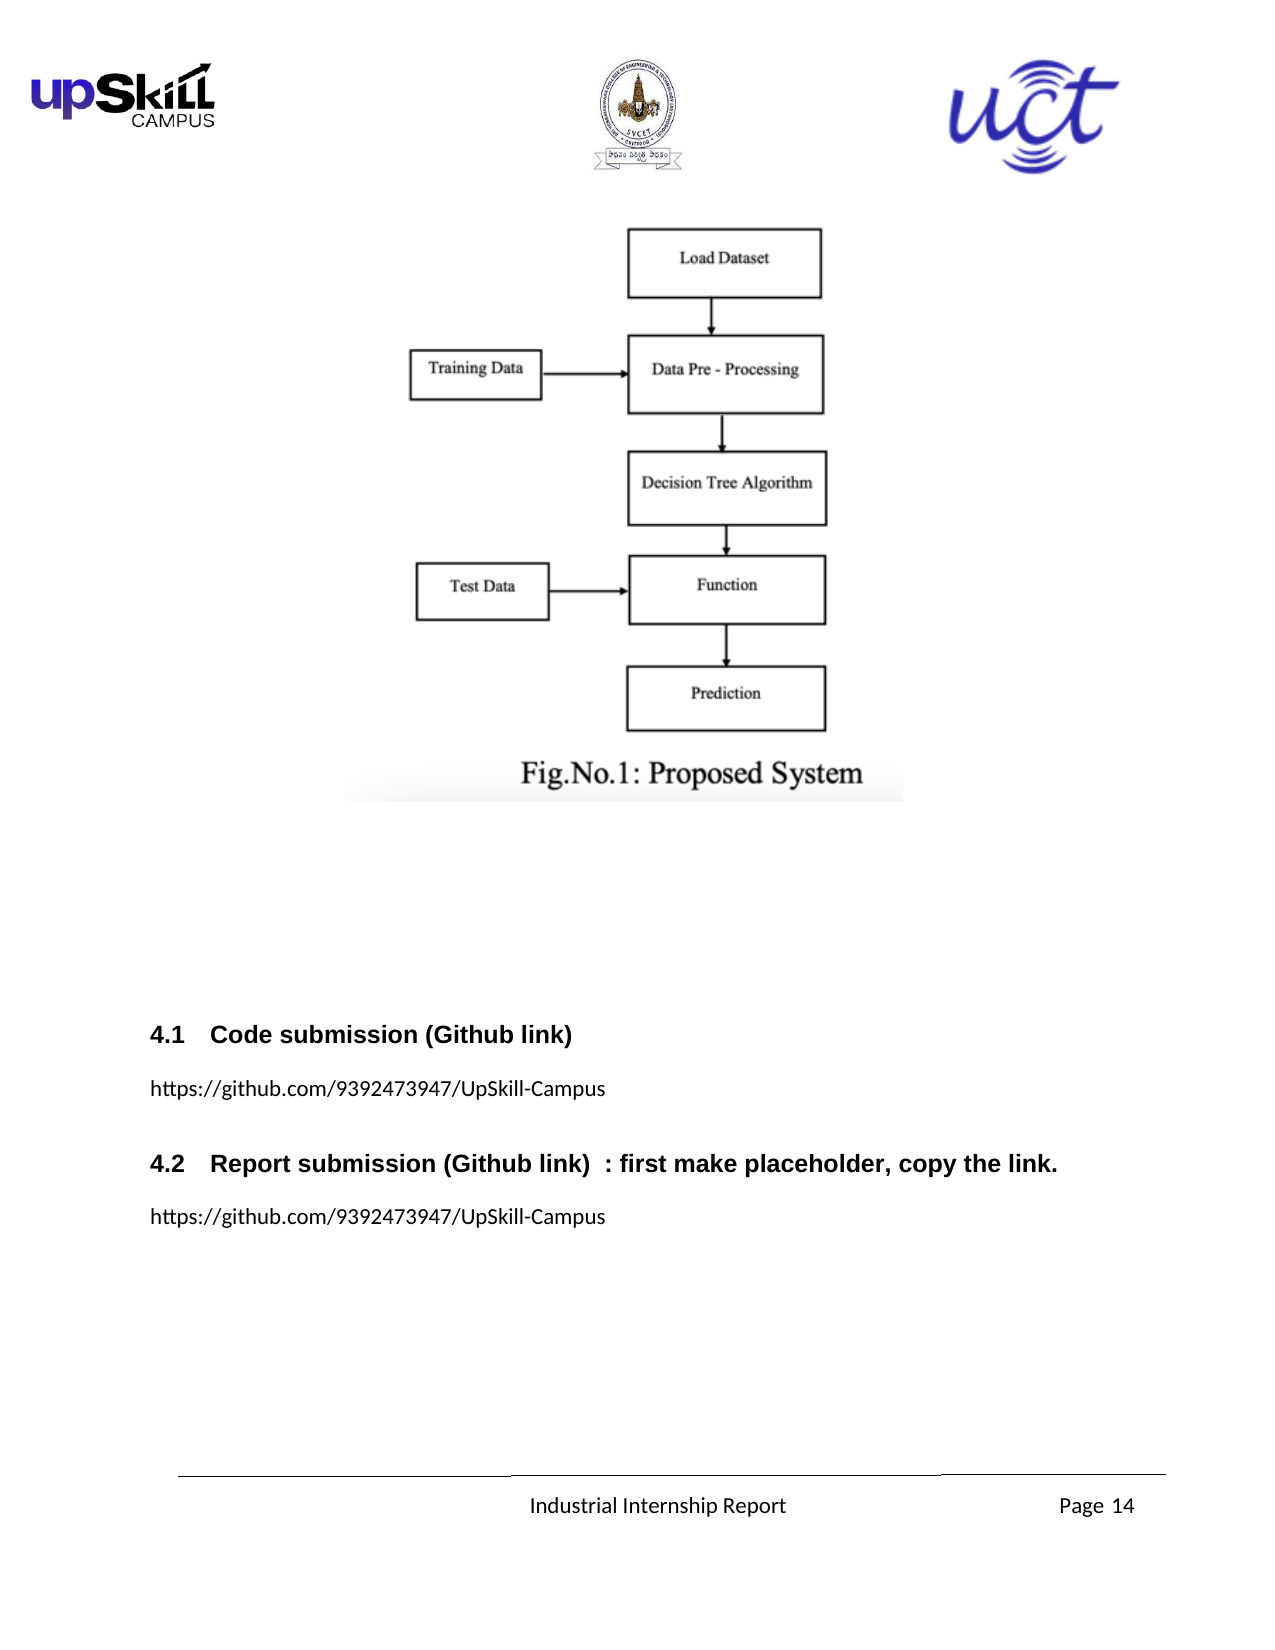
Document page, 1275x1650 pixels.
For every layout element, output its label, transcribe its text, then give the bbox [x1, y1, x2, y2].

text https://github.com/9392473947/UpSkill-Campus [150, 1202, 1134, 1230]
subtitle Report submission (Github link) : first make placeholder, copy the link. [150, 1152, 1134, 1177]
subtitle Code submission (Github link) [150, 1024, 1134, 1049]
text https://github.com/9392473947/UpSkill-Campus [150, 1074, 1134, 1102]
